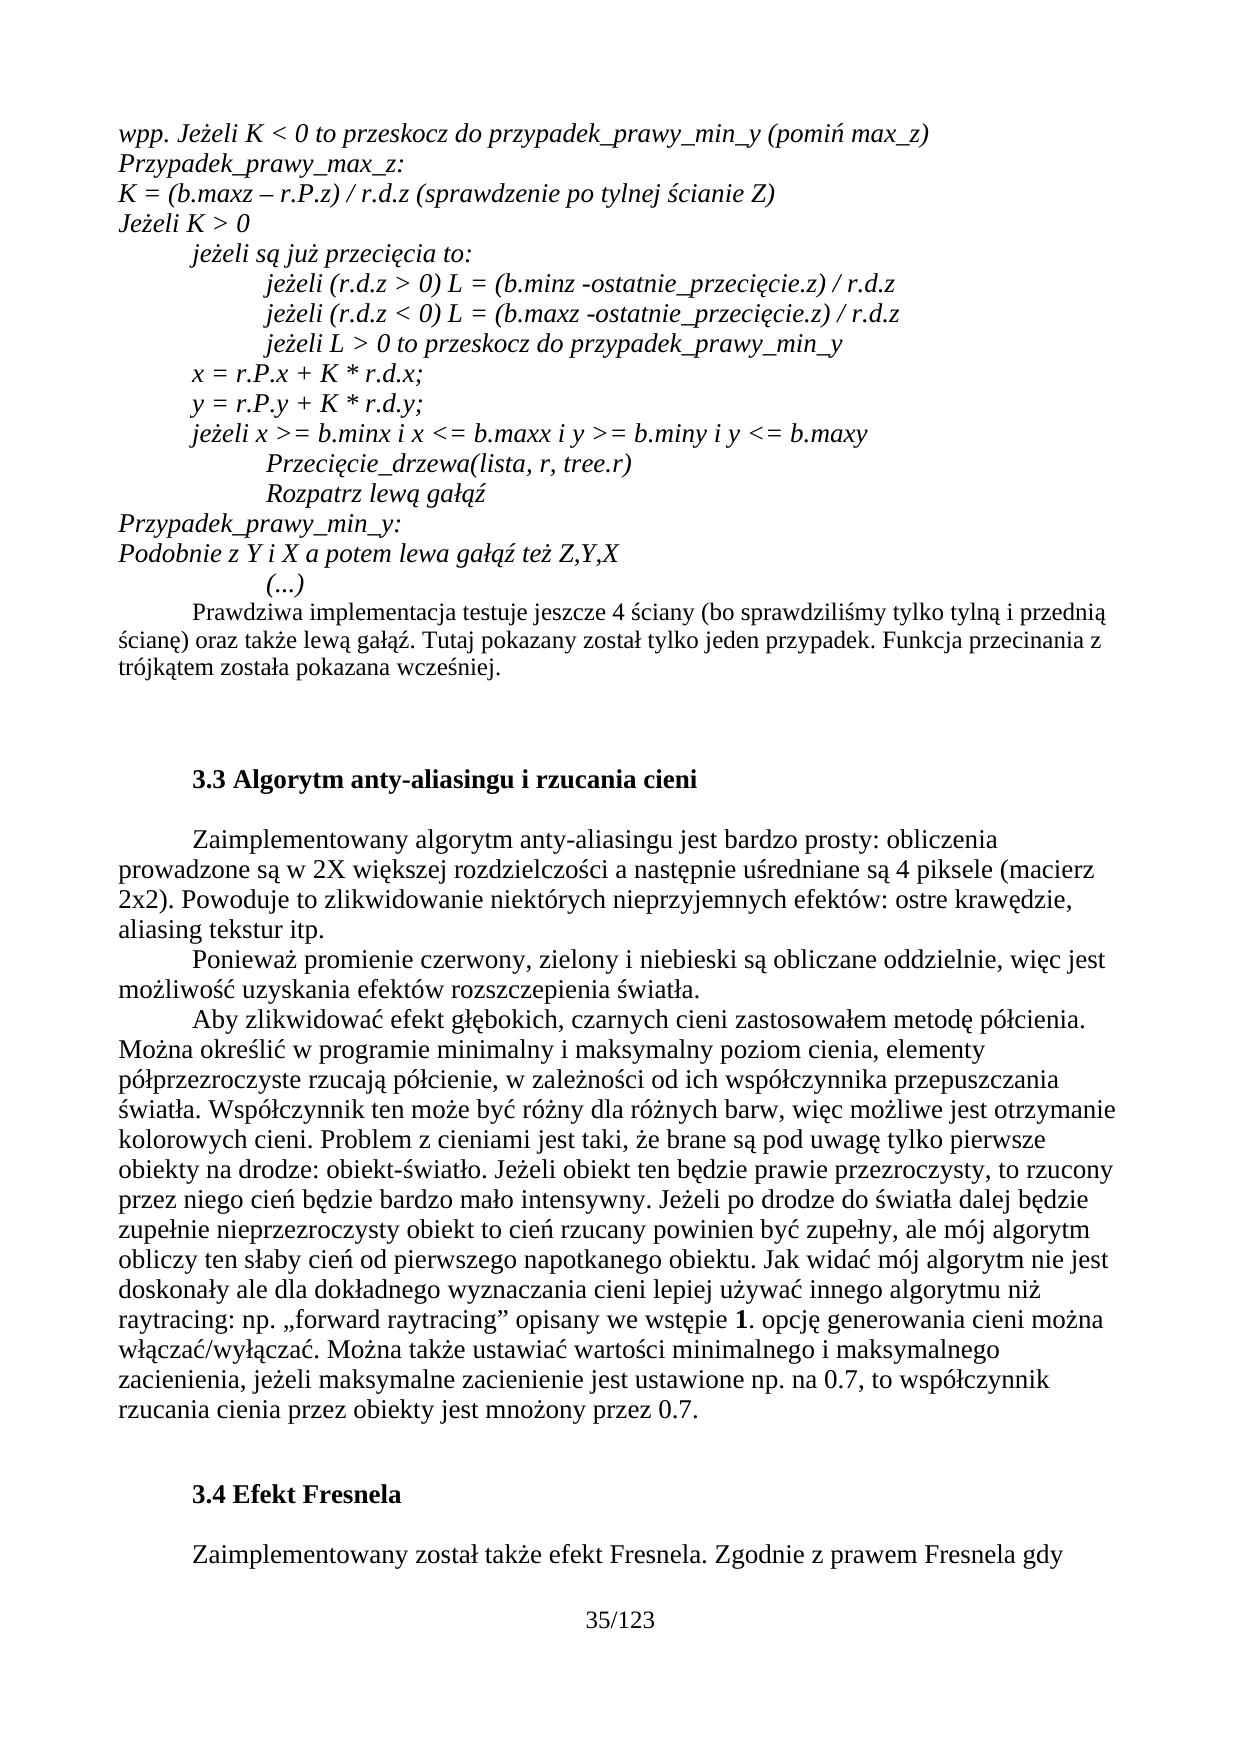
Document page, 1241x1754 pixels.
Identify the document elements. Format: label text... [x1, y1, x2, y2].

text 3.4 Efekt Fresnela [118, 1480, 1122, 1510]
text Przypadek_prawy_max_z: [118, 148, 1122, 178]
text Rozpatrz lewą gałąź [118, 478, 1122, 508]
text K = (b.maxz – r.P.z) / r.d.z (sprawdzenie po tylnej ścianie Z) [118, 178, 1122, 208]
text jeżeli x >= b.minx i x <= b.maxx i y >= b.miny i y <= b.maxy [118, 418, 1122, 448]
text Zaimplementowany został także efekt Fresnela. Zgodnie z prawem Fresnela gdy [118, 1540, 1122, 1570]
text x = r.P.x + K * r.d.x; [118, 358, 1122, 388]
text Aby zlikwidować efekt głębokich, czarnych cieni zastosowałem metodę półcienia. Można określić w programie minimalny i maksymalny poziom cienia, elementy półprzezroczyste rzucają półcienie, w zależności od ich współczynnika przepuszczania światła. Współczynnik ten może być różny dla różnych barw, więc możliwe jest otrzymanie kolorowych cieni. Problem z cieniami jest taki, że brane są pod uwagę tylko pierwsze obiekty na drodze: obiekt-światło. Jeżeli obiekt ten będzie prawie przezroczysty, to rzucony przez niego cień będzie bardzo mało intensywny. Jeżeli po drodze do światła dalej będzie zupełnie nieprzezroczysty obiekt to cień rzucany powinien być zupełny, ale mój algorytm obliczy ten słaby cień od pierwszego napotkanego obiektu. Jak widać mój algorytm nie jest doskonały ale dla dokładnego wyznaczania cieni lepiej używać innego algorytmu niż raytracing: np. „forward raytracing” opisany we wstępie 1. opcję generowania cieni można włączać/wyłączać. Można także ustawiać wartości minimalnego i maksymalnego zacienienia, jeżeli maksymalne zacienienie jest ustawione np. na 0.7, to współczynnik rzucania cienia przez obiekty jest mnożony przez 0.7. [118, 1004, 1122, 1424]
text Podobnie z Y i X a potem lewa gałąź też Z,Y,X [118, 538, 1122, 568]
text Jeżeli K > 0 [118, 208, 1122, 238]
text Przypadek_prawy_min_y: [118, 508, 1122, 538]
text Zaimplementowany algorytm anty-aliasingu jest bardzo prosty: obliczenia prowadzone są w 2X większej rozdzielczości a następnie uśredniane są 4 piksele (macierz 2x2). Powoduje to zlikwidowanie niektórych nieprzyjemnych efektów: ostre krawędzie, aliasing tekstur itp. [118, 824, 1122, 944]
text jeżeli (r.d.z < 0) L = (b.maxz -ostatnie_przecięcie.z) / r.d.z [118, 298, 1122, 328]
text Prawdziwa implementacja testuje jeszcze 4 ściany (bo sprawdziliśmy tylko tylną i przednią ścianę) oraz także lewą gałąź. Tutaj pokazany został tylko jeden przypadek. Funkcja przecinania z trójkątem została pokazana wcześniej. [118, 598, 1122, 681]
text 3.3 Algorytm anty-aliasingu i rzucania cieni [118, 764, 1122, 794]
text wpp. Jeżeli K < 0 to przeskocz do przypadek_prawy_min_y (pomiń max_z) [118, 118, 1122, 148]
text y = r.P.y + K * r.d.y; [118, 388, 1122, 418]
text jeżeli są już przecięcia to: [118, 238, 1122, 268]
text Przecięcie_drzewa(lista, r, tree.r) [118, 448, 1122, 478]
text jeżeli L > 0 to przeskocz do przypadek_prawy_min_y [118, 328, 1122, 358]
text jeżeli (r.d.z > 0) L = (b.minz -ostatnie_przecięcie.z) / r.d.z [118, 268, 1122, 298]
text (...) [118, 568, 1122, 598]
text Ponieważ promienie czerwony, zielony i niebieski są obliczane oddzielnie, więc jest możliwość uzyskania efektów rozszczepienia światła. [118, 944, 1122, 1004]
